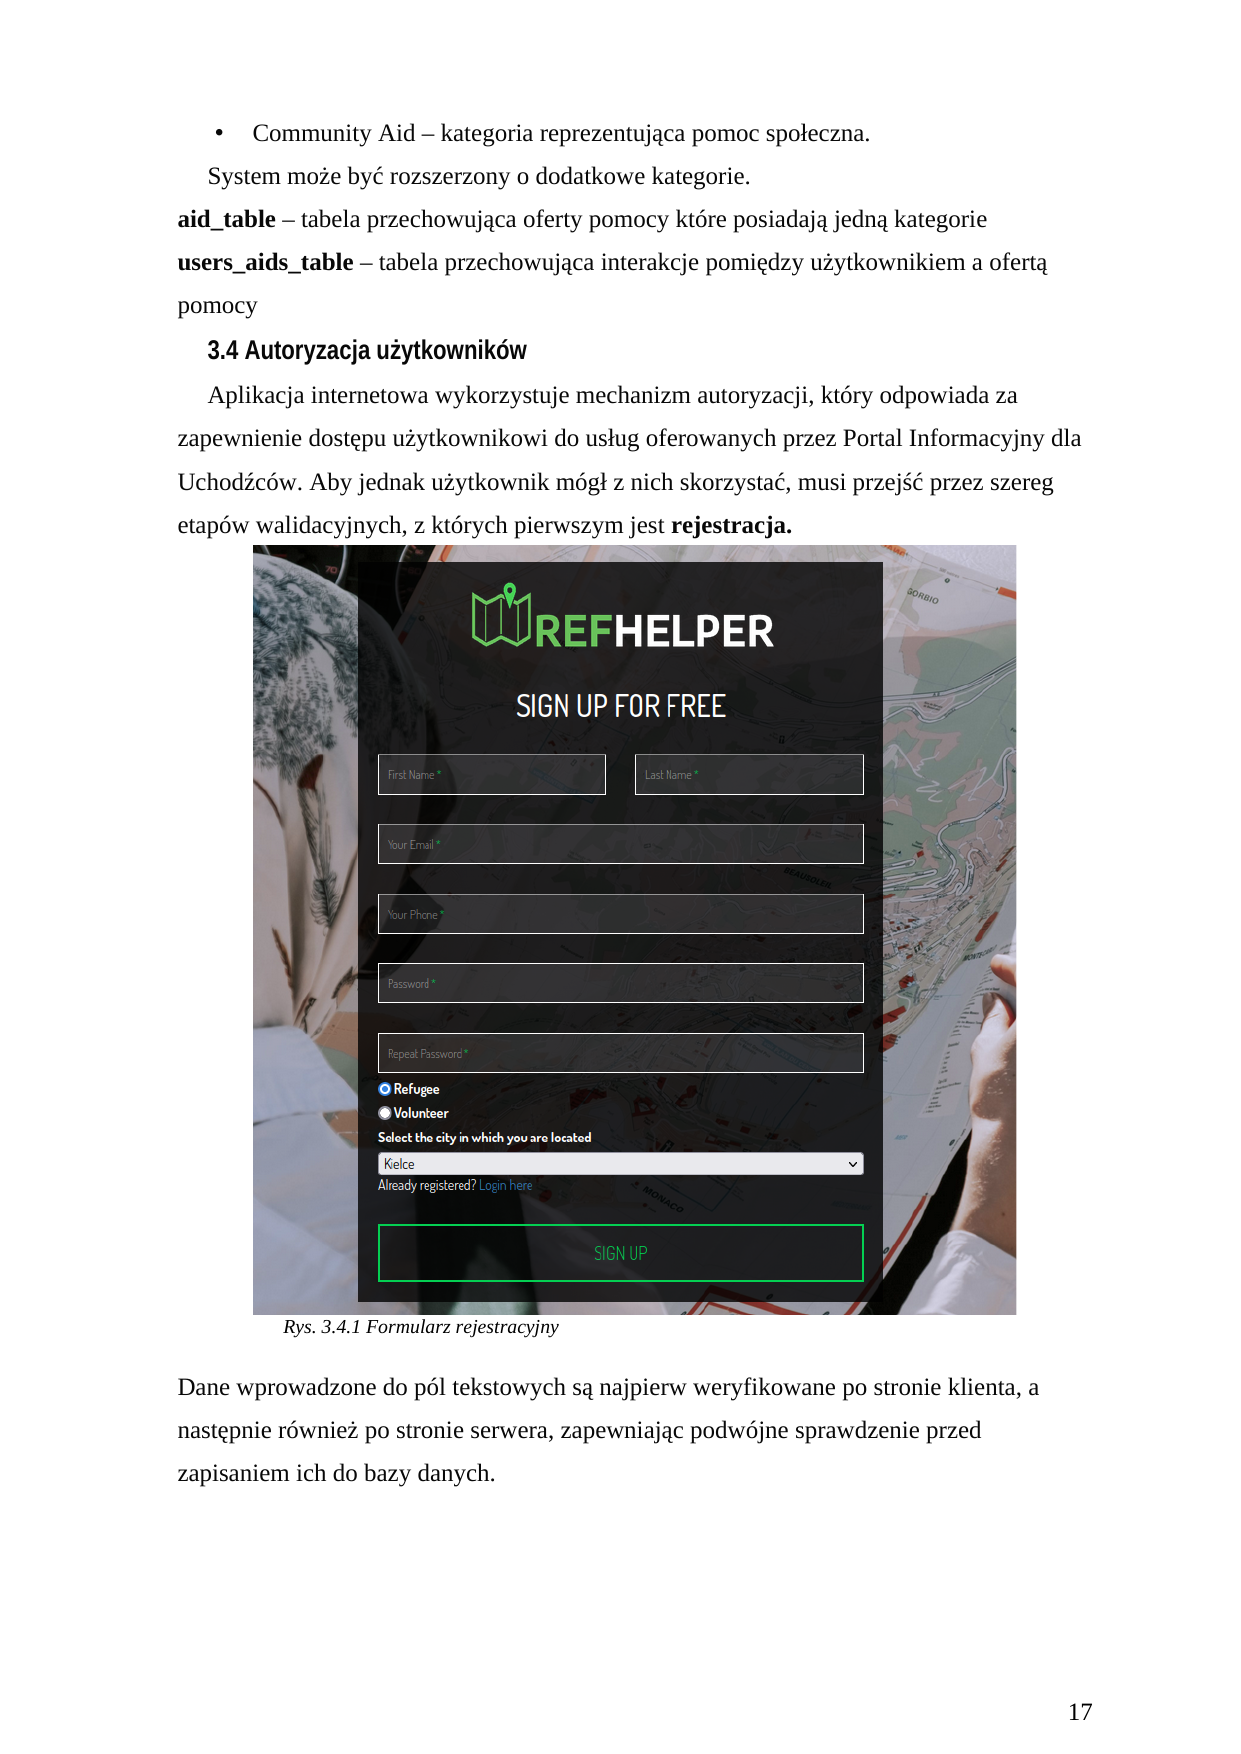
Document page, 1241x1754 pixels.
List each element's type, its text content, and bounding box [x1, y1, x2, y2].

list Community Aid – kategoria reprezentująca pomoc społeczna. [215, 118, 1092, 147]
picture [253, 545, 1017, 1315]
text 3.4 Autoryzacja użytkowników [177, 334, 1092, 365]
text users_aids_table – tabela przechowująca interakcje pomiędzy użytkownikiem a ofertą pomocy [177, 247, 1092, 319]
text Dane wprowadzone do pól tekstowych są najpierw weryfikowane po stronie klienta, a następnie również po stronie serwera, zapewniając podwójne sprawdzenie przed zapisaniem ich do bazy danych. [177, 1372, 1092, 1487]
text Aplikacja internetowa wykorzystuje mechanizm autoryzacji, który odpowiada za zapewnienie dostępu użytkownikowi do usług oferowanych przez Portal Informacyjny dla Uchodźców. Aby jednak użytkownik mógł z nich skorzystać, musi przejść przez szereg etapów walidacyjnych, z których pierwszym jest rejestracja. [177, 380, 1092, 538]
text System może być rozszerzony o dodatkowe kategorie. [177, 161, 1092, 190]
text aid_table – tabela przechowująca oferty pomocy które posiadają jedną kategorie [177, 204, 1092, 233]
text Rys. 3.4.1 Formularz rejestracyjny [253, 1315, 1016, 1338]
